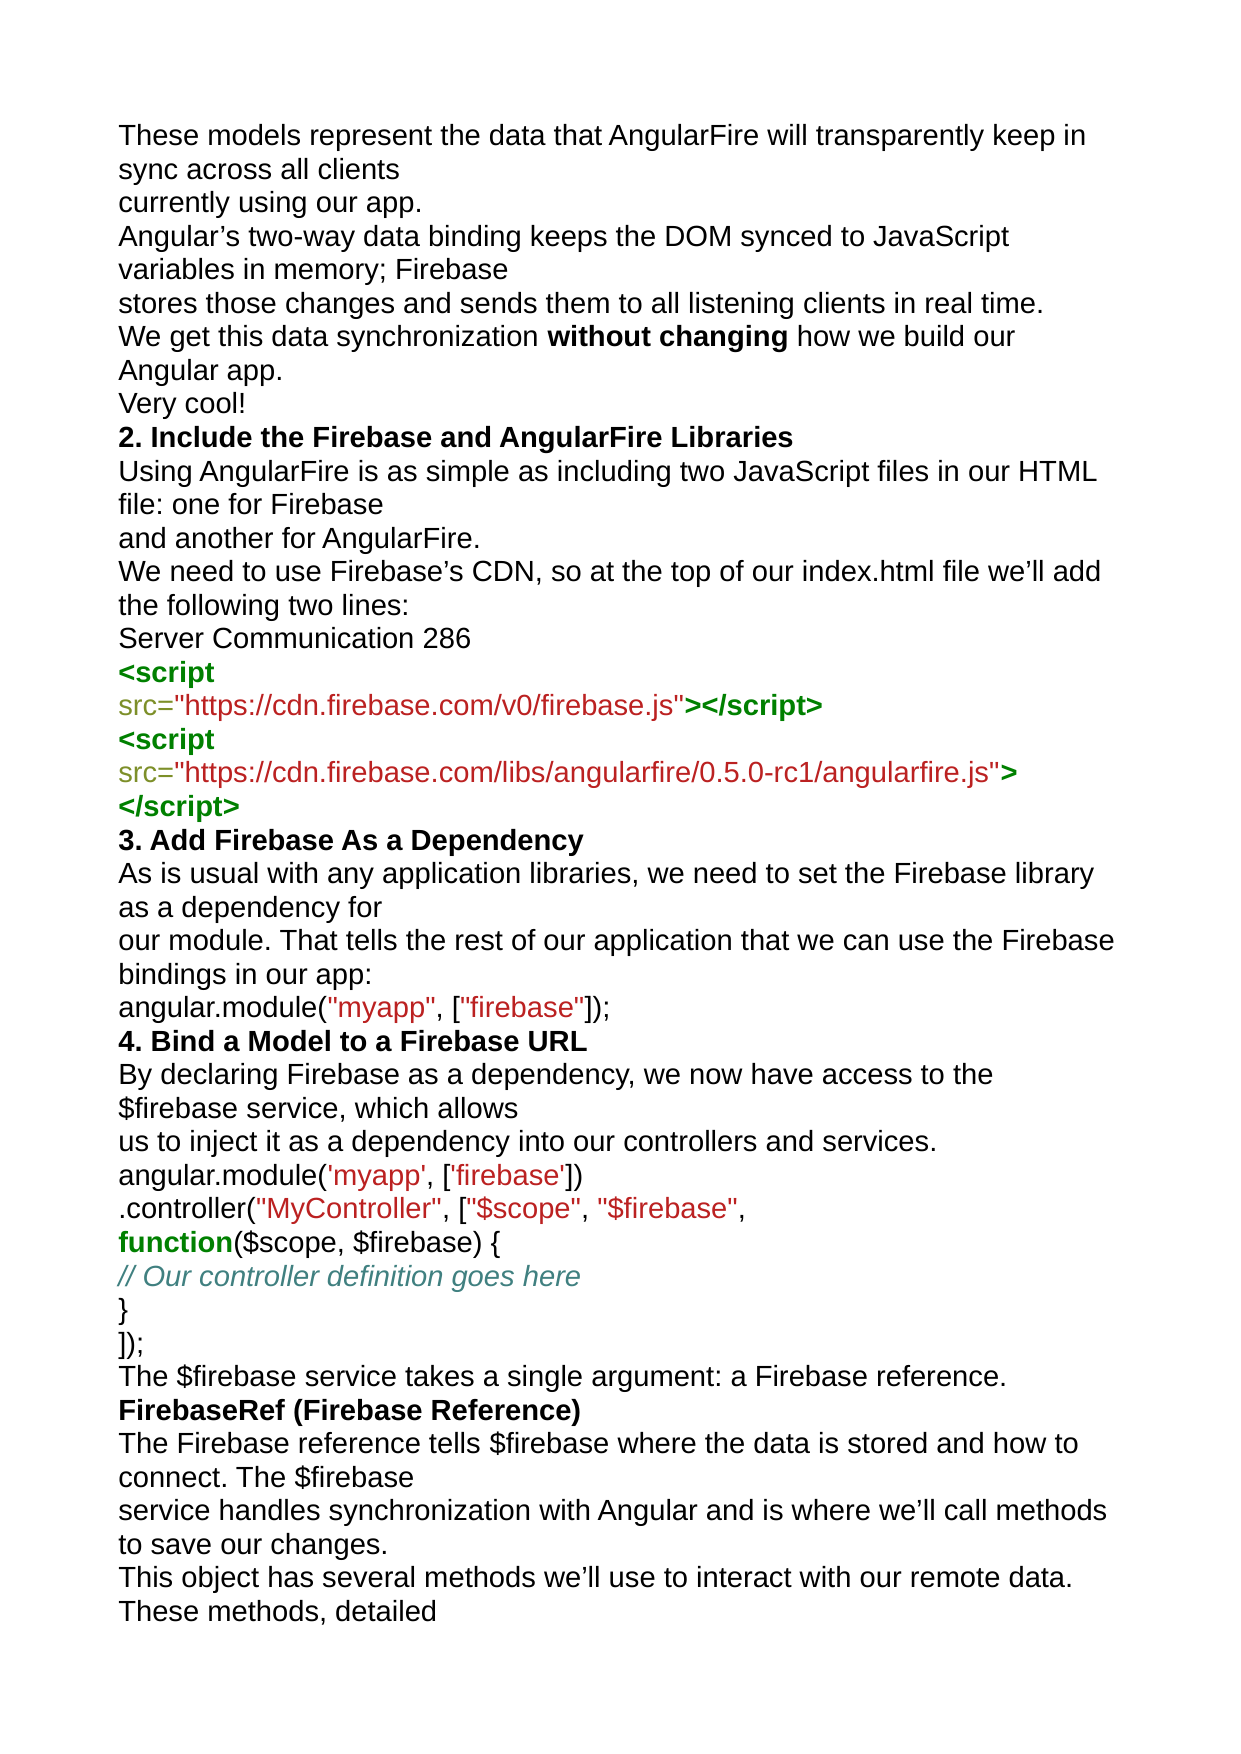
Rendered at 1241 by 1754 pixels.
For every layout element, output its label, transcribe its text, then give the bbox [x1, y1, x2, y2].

text angular.module('myapp', ['firebase']) [118, 1158, 1122, 1191]
text Server Communication 286 [118, 621, 1122, 655]
text service handles synchronization with Angular and is where we’ll call methods to save our changes. [118, 1493, 1122, 1560]
text // Our controller definition goes here [118, 1258, 1122, 1292]
text </script> [118, 789, 1122, 822]
text <script [118, 655, 1122, 688]
text 2. Include the Firebase and AngularFire Libraries [118, 420, 1122, 453]
text currently using our app. [118, 185, 1122, 219]
text We get this data synchronization without changing how we build our Angular app. [118, 319, 1122, 386]
text our module. That tells the rest of our application that we can use the Firebase bindings in our app: [118, 923, 1122, 990]
text These models represent the data that AngularFire will transparently keep in sync across all clients [118, 118, 1122, 185]
text .controller("MyController", ["$scope", "$firebase", [118, 1191, 1122, 1225]
text src="https://cdn.firebase.com/v0/firebase.js"></script> [118, 688, 1122, 722]
text ]); [118, 1326, 1122, 1359]
text The $firebase service takes a single argument: a Firebase reference. [118, 1359, 1122, 1393]
text <script [118, 722, 1122, 755]
text We need to use Firebase’s CDN, so at the top of our index.html file we’ll add the following two lines: [118, 554, 1122, 621]
text src="https://cdn.firebase.com/libs/angularfire/0.5.0-rc1/angularfire.js"> [118, 755, 1122, 789]
text The Firebase reference tells $firebase where the data is stored and how to connect. The $firebase [118, 1426, 1122, 1493]
text Angular’s two-way data binding keeps the DOM synced to JavaScript variables in memory; Firebase [118, 219, 1122, 286]
text 3. Add Firebase As a Dependency [118, 822, 1122, 856]
text As is usual with any application libraries, we need to set the Firebase library as a dependency for [118, 856, 1122, 923]
text By declaring Firebase as a dependency, we now have access to the $firebase service, which allows [118, 1057, 1122, 1124]
text Using AngularFire is as simple as including two JavaScript files in our HTML file: one for Firebase [118, 453, 1122, 521]
text } [118, 1292, 1122, 1326]
text stores those changes and sends them to all listening clients in real time. [118, 286, 1122, 319]
text function($scope, $firebase) { [118, 1225, 1122, 1258]
text Very cool! [118, 386, 1122, 420]
text and another for AngularFire. [118, 521, 1122, 554]
text angular.module("myapp", ["firebase"]); [118, 990, 1122, 1024]
text This object has several methods we’ll use to interact with our remote data. These methods, detailed [118, 1560, 1122, 1627]
text FirebaseRef (Firebase Reference) [118, 1393, 1122, 1426]
text 4. Bind a Model to a Firebase URL [118, 1024, 1122, 1057]
text us to inject it as a dependency into our controllers and services. [118, 1124, 1122, 1158]
